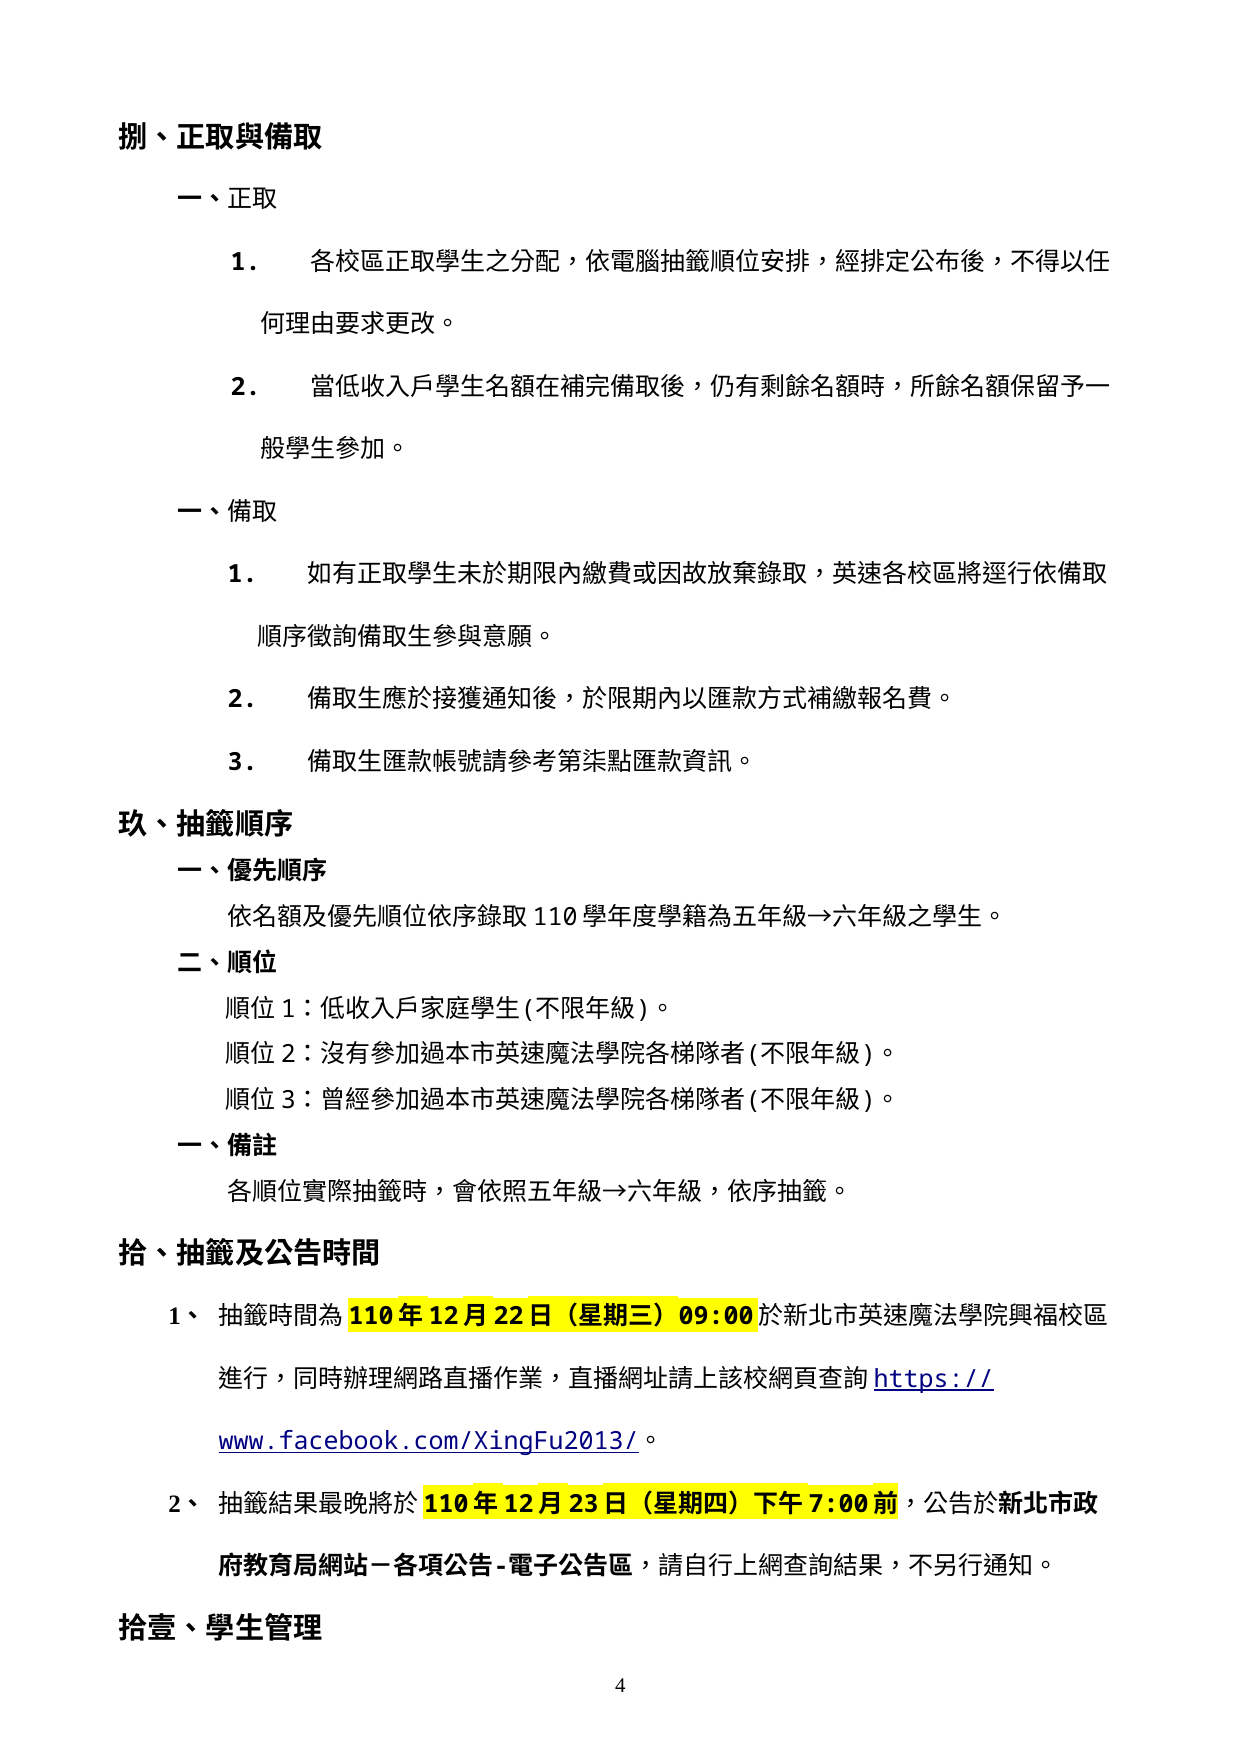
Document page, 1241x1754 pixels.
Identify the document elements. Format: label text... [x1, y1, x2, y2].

text 順位1：低收入戶家庭學生(不限年級)。 [226, 980, 1122, 1026]
text 捌、正取與備取 [118, 93, 1122, 155]
list 各校區正取學生之分配，依電腦抽籤順位安排，經排定公布後，不得以任何理由要求更改。 [230, 218, 1122, 343]
list 備取生匯款帳號請參考第柒點匯款資訊。 [227, 718, 1122, 780]
list 抽籤時間為110年12月22日（星期三）09:00於新北市英速魔法學院興福校區進行，同時辦理網路直播作業，直播網址請上該校網頁查詢https://www.facebook.com/XingFu2013/。 [168, 1272, 1122, 1459]
list 順位 [177, 934, 1122, 980]
text 順位2：沒有參加過本市英速魔法學院各梯隊者(不限年級)。 [226, 1026, 1122, 1072]
text 拾壹、學生管理 [118, 1584, 1122, 1647]
list 抽籤結果最晚將於110年12月23日（星期四）下午7:00前，公告於新北市政府教育局網站－各項公告-電子公告區，請自行上網查詢結果，不另行通知。 [168, 1459, 1122, 1584]
list 如有正取學生未於期限內繳費或因故放棄錄取，英速各校區將逕行依備取順序徵詢備取生參與意願。 [227, 530, 1122, 655]
list 正取 [177, 155, 1122, 218]
text 依名額及優先順位依序錄取110學年度學籍為五年級→六年級之學生。 [227, 889, 1122, 934]
list 優先順序 [177, 843, 1122, 889]
list 備取 [177, 468, 1122, 530]
list 當低收入戶學生名額在補完備取後，仍有剩餘名額時，所餘名額保留予一般學生參加。 [230, 343, 1122, 468]
text 拾、抽籤及公告時間 [118, 1209, 1122, 1272]
text 各順位實際抽籤時，會依照五年級→六年級，依序抽籤。 [227, 1164, 1122, 1209]
text 玖、抽籤順序 [118, 780, 1122, 843]
text 順位3：曾經參加過本市英速魔法學院各梯隊者(不限年級)。 [226, 1072, 1122, 1118]
list 備取生應於接獲通知後，於限期內以匯款方式補繳報名費。 [227, 655, 1122, 718]
list 備註 [177, 1118, 1122, 1164]
